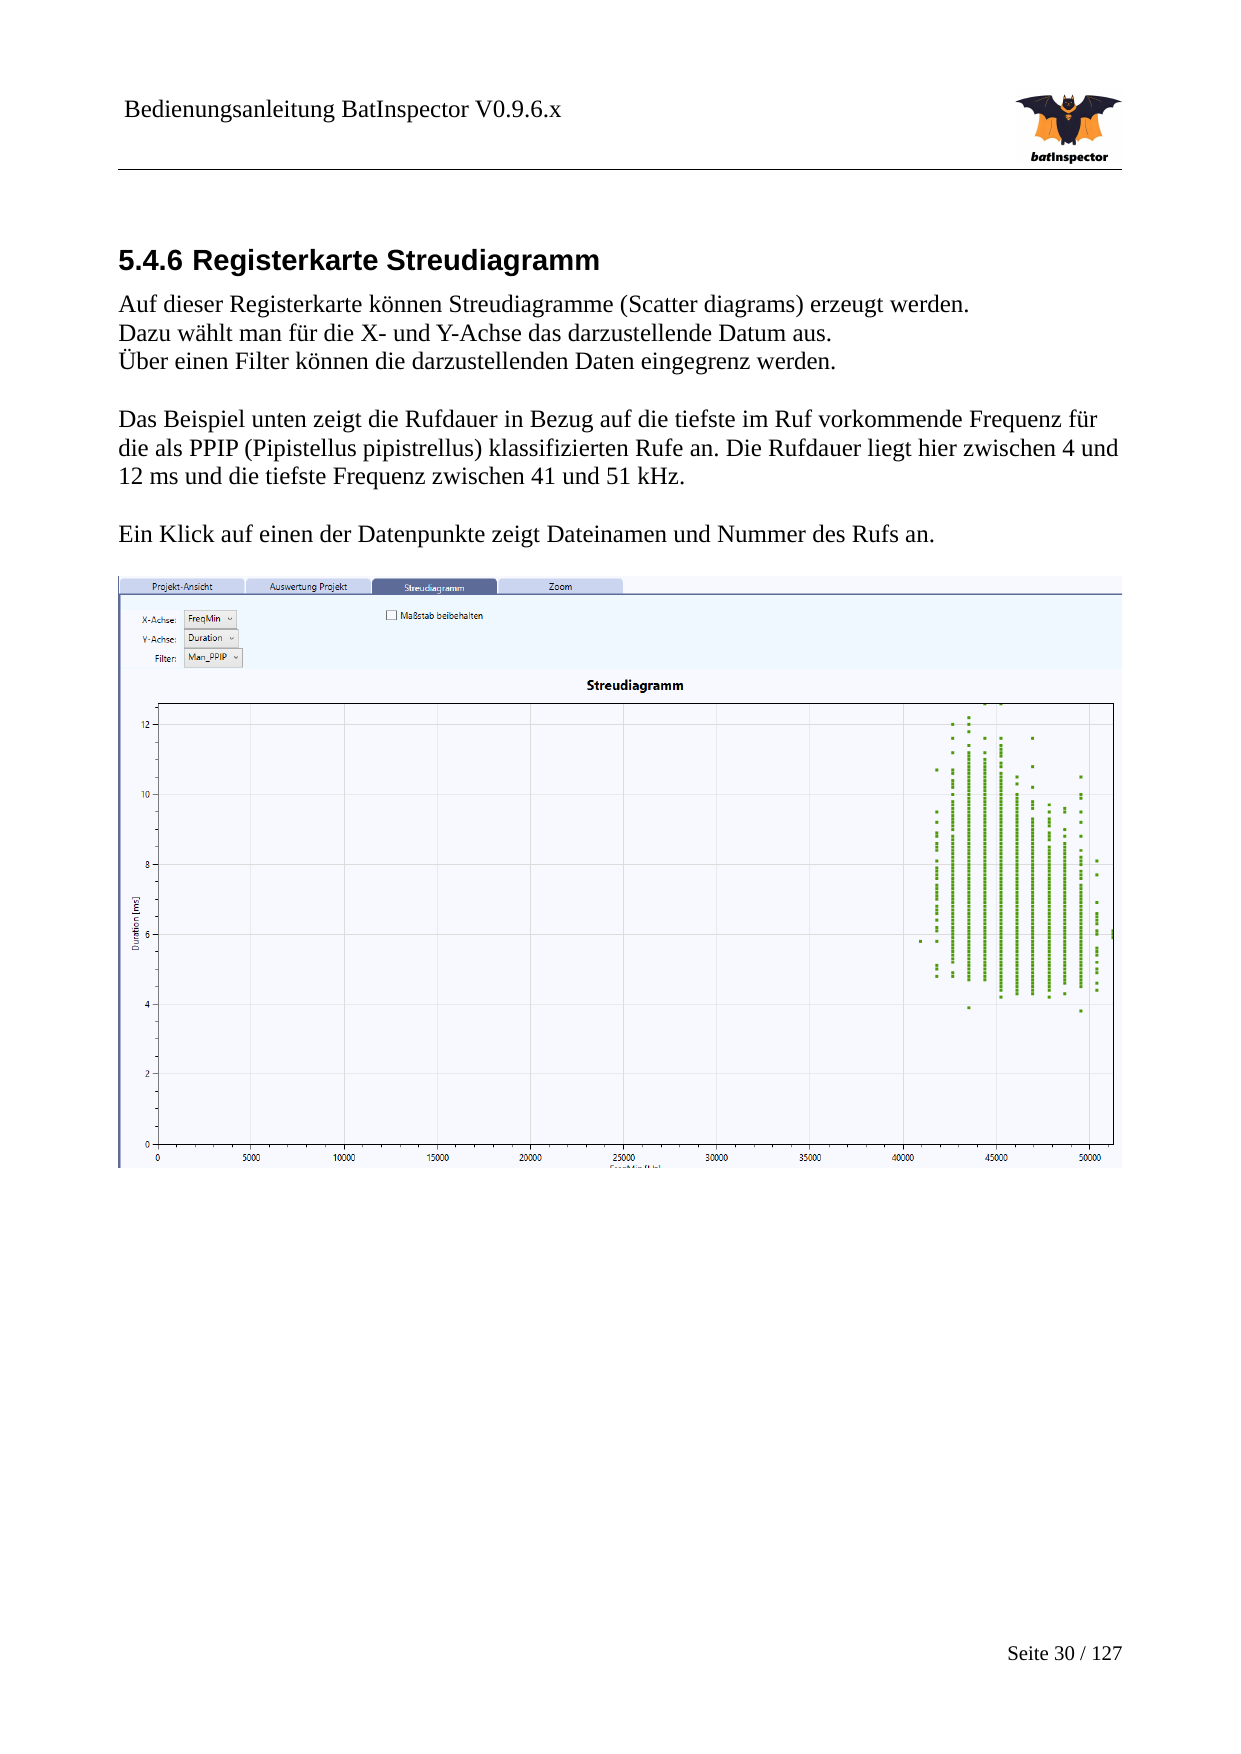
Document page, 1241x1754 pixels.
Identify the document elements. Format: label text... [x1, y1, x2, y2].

text Über einen Filter können die darzustellenden Daten eingegrenz werden. [118, 346, 1122, 375]
picture [1015, 88, 1125, 165]
picture [118, 576, 1123, 1168]
text Ein Klick auf einen der Datenpunkte zeigt Dateinamen und Nummer des Rufs an. [118, 519, 1122, 548]
subtitle Registerkarte Streudiagramm [118, 243, 1122, 276]
text Dazu wählt man für die X- und Y-Achse das darzustellende Datum aus. [118, 318, 1122, 346]
text Auf dieser Registerkarte können Streudiagramme (Scatter diagrams) erzeugt werden. [118, 289, 1122, 318]
text Das Beispiel unten zeigt die Rufdauer in Bezug auf die tiefste im Ruf vorkommende Frequenz für die als PPIP (Pipistellus pipistrellus) klassifizierten Rufe an. Die Rufdauer liegt hier zwischen 4 und 12 ms und die tiefste Frequenz zwischen 41 und 51 kHz. [118, 404, 1122, 490]
